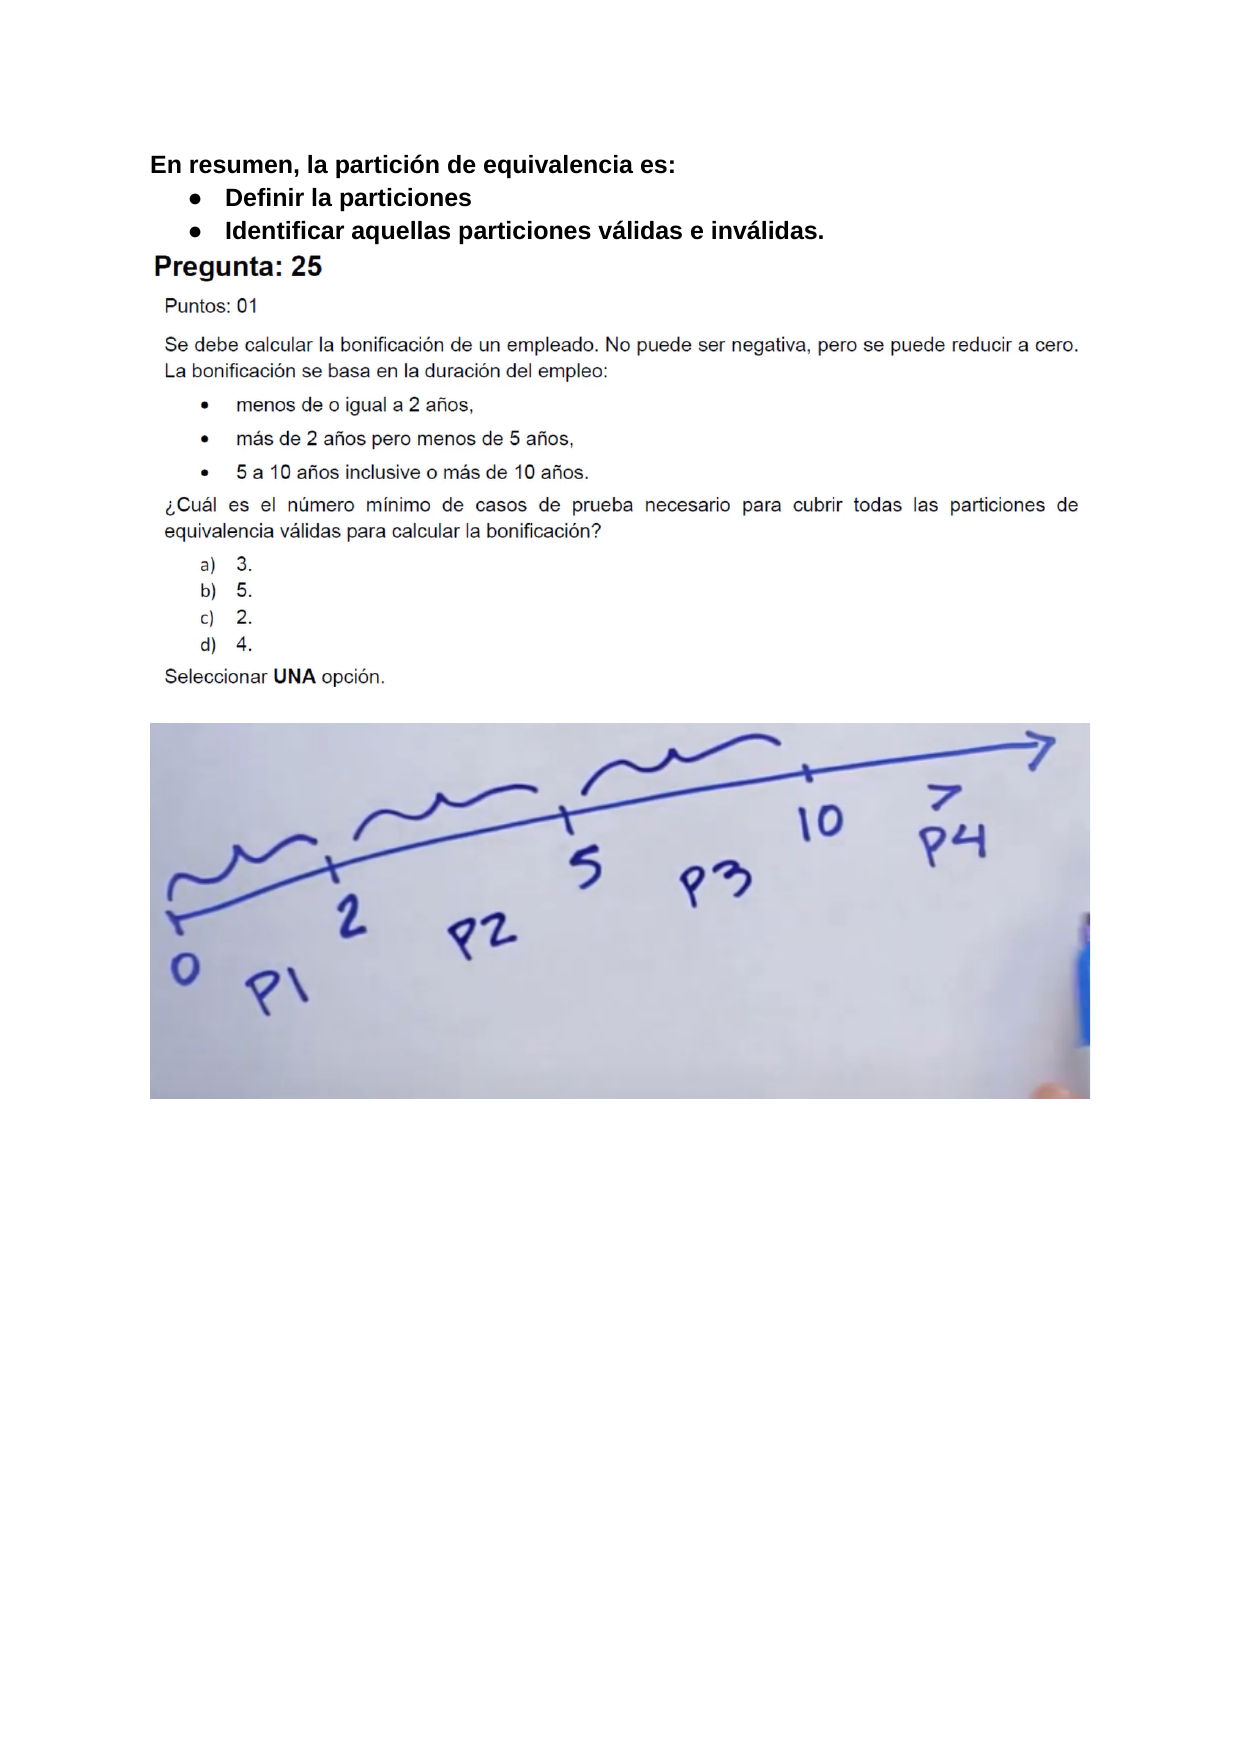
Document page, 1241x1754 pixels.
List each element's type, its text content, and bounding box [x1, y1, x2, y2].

picture [150, 723, 1091, 1099]
list Definir la particiones [187, 183, 1090, 212]
text En resumen, la partición de equivalencia es: [150, 150, 1090, 179]
picture [150, 249, 1091, 687]
list Identificar aquellas particiones válidas e inválidas. [187, 216, 1090, 245]
